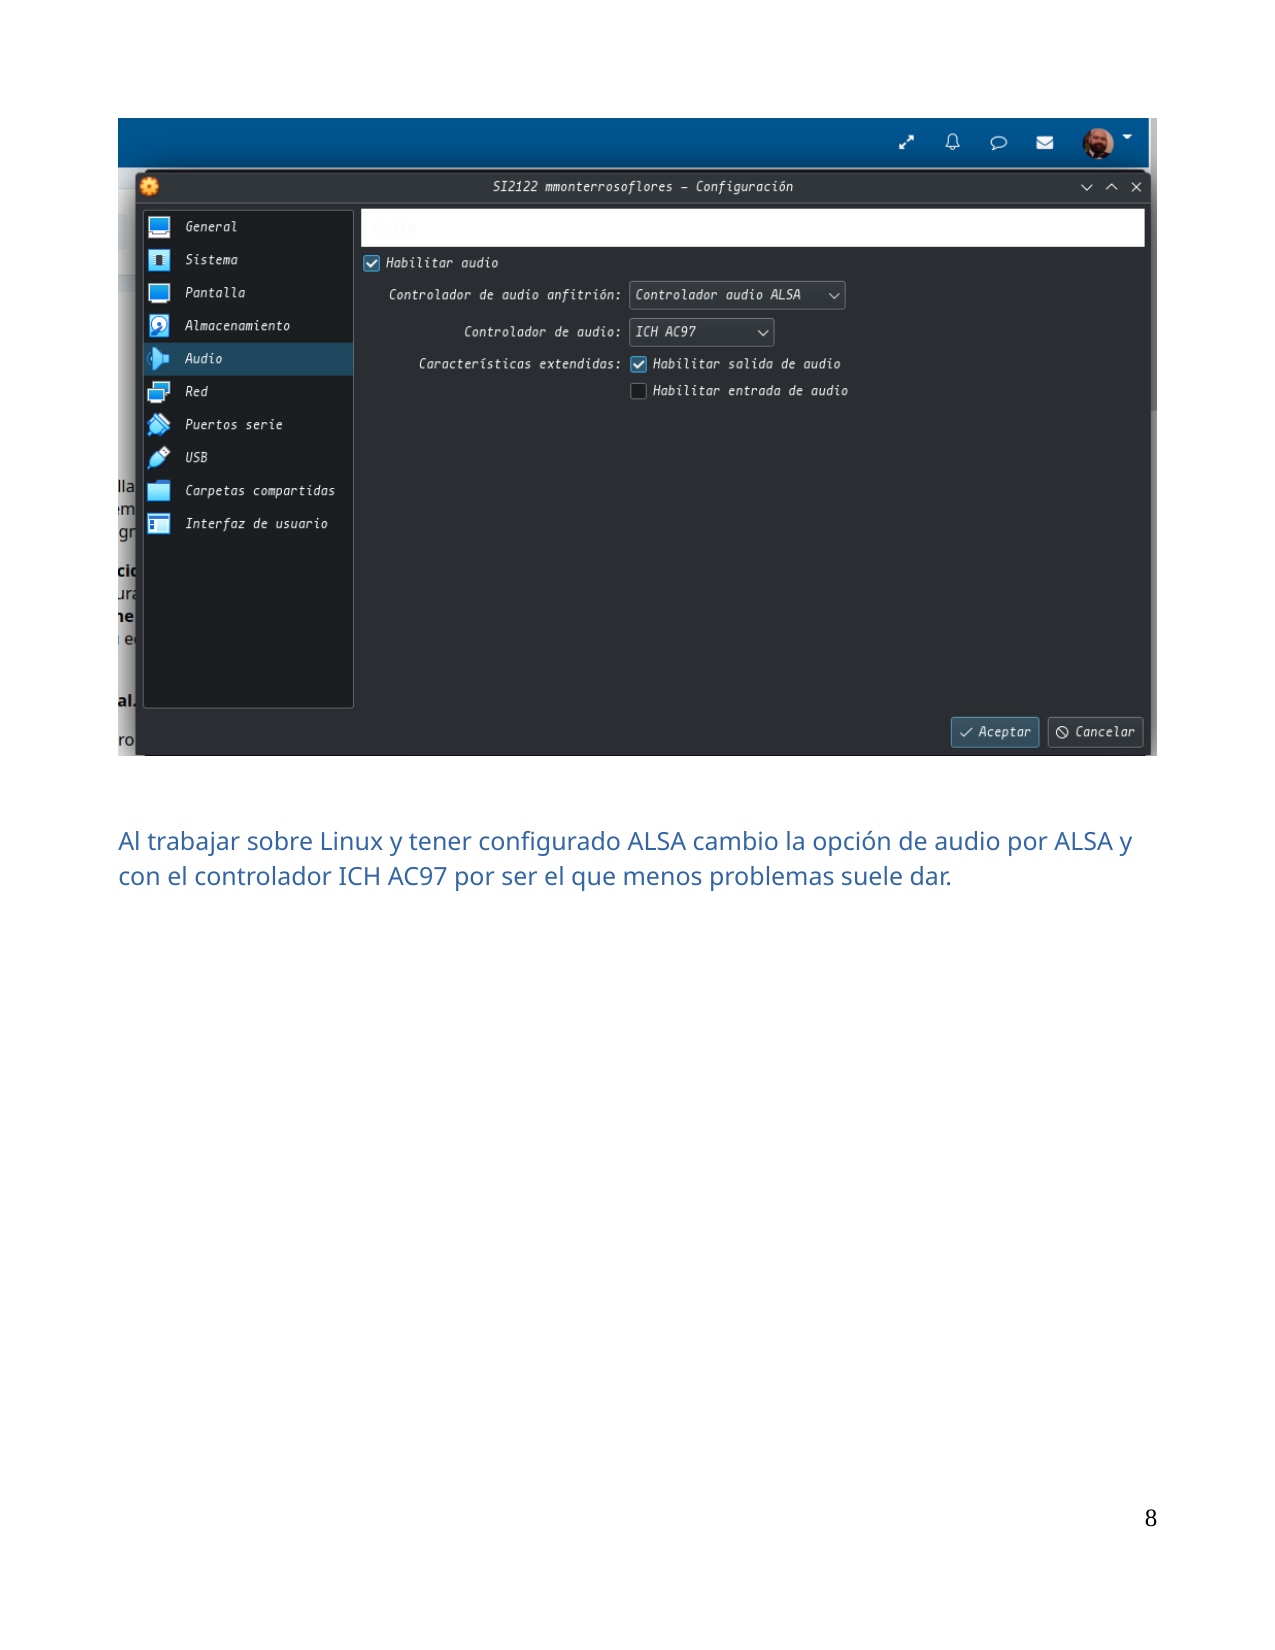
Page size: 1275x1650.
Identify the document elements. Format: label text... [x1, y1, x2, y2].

picture [118, 118, 1157, 756]
text Al trabajar sobre Linux y tener configurado ALSA cambio la opción de audio por ALSA y con el controlador ICH AC97 por ser el que menos problemas suele dar. [118, 824, 1157, 892]
table_header [118, 756, 1157, 790]
